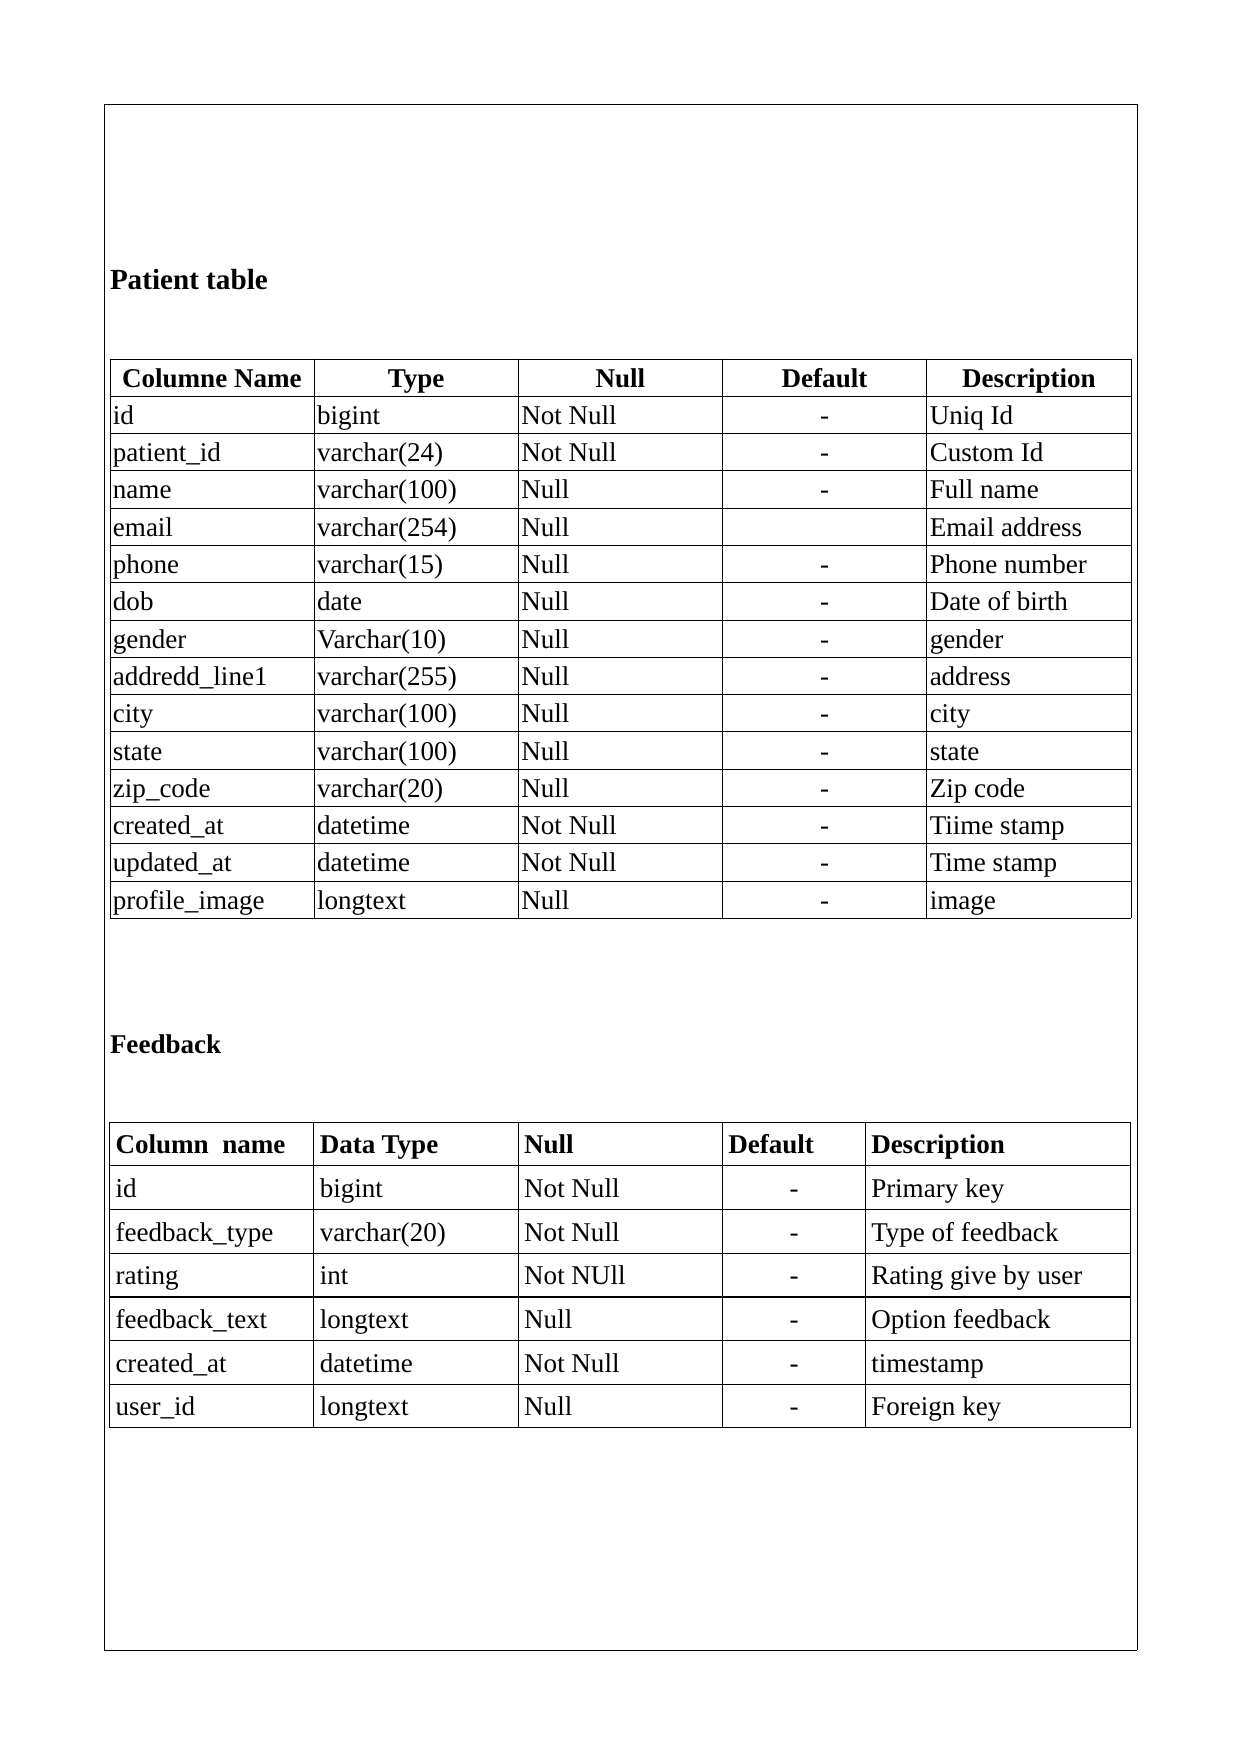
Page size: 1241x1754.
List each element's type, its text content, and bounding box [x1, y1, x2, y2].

table_cell feedback_type [110, 1210, 313, 1253]
table_cell feedback_text [110, 1298, 313, 1340]
table_cell longtext [315, 882, 518, 918]
table_cell longtext [314, 1385, 518, 1427]
table_cell - [723, 434, 926, 470]
table_cell Primary key [866, 1166, 1130, 1209]
table_cell varchar(254) [315, 509, 518, 545]
table_cell Email address [927, 509, 1131, 545]
table_cell Null [519, 583, 722, 619]
table_cell - [723, 1385, 865, 1427]
table_cell varchar(100) [315, 471, 518, 508]
table_cell Not Null [519, 1210, 722, 1253]
table_cell patient_id [111, 434, 314, 470]
table_header Column name [110, 1123, 313, 1165]
table_cell - [723, 732, 926, 769]
table_cell [723, 509, 926, 545]
table_cell varchar(20) [315, 770, 518, 806]
table_cell Not Null [519, 844, 722, 881]
table_cell Rating give by user [866, 1254, 1130, 1296]
table_cell varchar(100) [315, 695, 518, 731]
table_header Default [723, 360, 926, 396]
table_cell city [111, 695, 314, 731]
table_cell Null [519, 471, 722, 508]
table_cell - [723, 658, 926, 694]
table_header Null [519, 360, 722, 396]
table_cell gender [111, 621, 314, 657]
table_cell Uniq Id [927, 397, 1131, 433]
table_cell email [111, 509, 314, 545]
table_cell name [111, 471, 314, 508]
table_cell Null [519, 1385, 722, 1427]
table_cell zip_code [111, 770, 314, 806]
table_cell updated_at [111, 844, 314, 881]
table_cell Type of feedback [866, 1210, 1130, 1253]
table_cell rating [110, 1254, 313, 1296]
table_header Data Type [314, 1123, 518, 1165]
table_cell - [723, 621, 926, 657]
table_cell Foreign key [866, 1385, 1130, 1427]
table_cell - [723, 807, 926, 843]
table_cell Null [519, 695, 722, 731]
table_cell user_id [110, 1385, 313, 1427]
table_cell city [927, 695, 1131, 731]
table_cell - [723, 770, 926, 806]
table_cell date [315, 583, 518, 619]
table_cell id [111, 397, 314, 433]
table_cell - [723, 471, 926, 508]
table_cell datetime [315, 844, 518, 881]
table_header Description [927, 360, 1131, 396]
table_cell address [927, 658, 1131, 694]
table_cell Not Null [519, 434, 722, 470]
table_cell profile_image [111, 882, 314, 918]
table_cell state [111, 732, 314, 769]
table_cell phone [111, 546, 314, 582]
table_cell bigint [314, 1166, 518, 1209]
table_cell bigint [315, 397, 518, 433]
table_cell Not Null [519, 1341, 722, 1384]
table_cell Not Null [519, 807, 722, 843]
table_cell Varchar(10) [315, 621, 518, 657]
table_cell varchar(255) [315, 658, 518, 694]
table_cell Null [519, 770, 722, 806]
table_cell Custom Id [927, 434, 1131, 470]
table_cell varchar(20) [314, 1210, 518, 1253]
table_cell - [723, 397, 926, 433]
table_cell - [723, 1254, 865, 1296]
table_cell Full name [927, 471, 1131, 508]
table_cell Not Null [519, 1166, 722, 1209]
table_cell Time stamp [927, 844, 1131, 881]
table_header Default [723, 1123, 865, 1165]
table_cell created_at [110, 1341, 313, 1384]
table_cell datetime [315, 807, 518, 843]
table_cell - [723, 844, 926, 881]
table_cell Zip code [927, 770, 1131, 806]
table_cell image [927, 882, 1131, 918]
table_header Null [519, 1123, 722, 1165]
table_cell timestamp [866, 1341, 1130, 1384]
table_cell Null [519, 658, 722, 694]
table_cell dob [111, 583, 314, 619]
table_cell - [723, 1166, 865, 1209]
table_cell state [927, 732, 1131, 769]
text Feedback [110, 1028, 1131, 1060]
table_cell Null [519, 509, 722, 545]
table_cell Null [519, 732, 722, 769]
table_cell - [723, 1298, 865, 1340]
table_cell id [110, 1166, 313, 1209]
table_header Description [866, 1123, 1130, 1165]
table_cell created_at [111, 807, 314, 843]
table_cell - [723, 695, 926, 731]
table_cell gender [927, 621, 1131, 657]
table_header Type [315, 360, 518, 396]
table_cell Null [519, 621, 722, 657]
table_cell int [314, 1254, 518, 1296]
table_cell - [723, 1210, 865, 1253]
table_cell - [723, 546, 926, 582]
table_cell longtext [314, 1298, 518, 1340]
table_cell Null [519, 882, 722, 918]
table_cell varchar(24) [315, 434, 518, 470]
table_header Columne Name [111, 360, 314, 396]
table_cell datetime [314, 1341, 518, 1384]
table_cell Null [519, 546, 722, 582]
table_cell Phone number [927, 546, 1131, 582]
table_cell Not NUll [519, 1254, 722, 1296]
text Patient table [110, 262, 1131, 296]
table_cell Date of birth [927, 583, 1131, 619]
table_cell varchar(100) [315, 732, 518, 769]
table_cell Null [519, 1298, 722, 1340]
table_cell varchar(15) [315, 546, 518, 582]
table_cell - [723, 882, 926, 918]
table_cell addredd_line1 [111, 658, 314, 694]
table_cell - [723, 583, 926, 619]
table_cell Not Null [519, 397, 722, 433]
table_cell Option feedback [866, 1298, 1130, 1340]
table_cell Tiime stamp [927, 807, 1131, 843]
table_cell - [723, 1341, 865, 1384]
